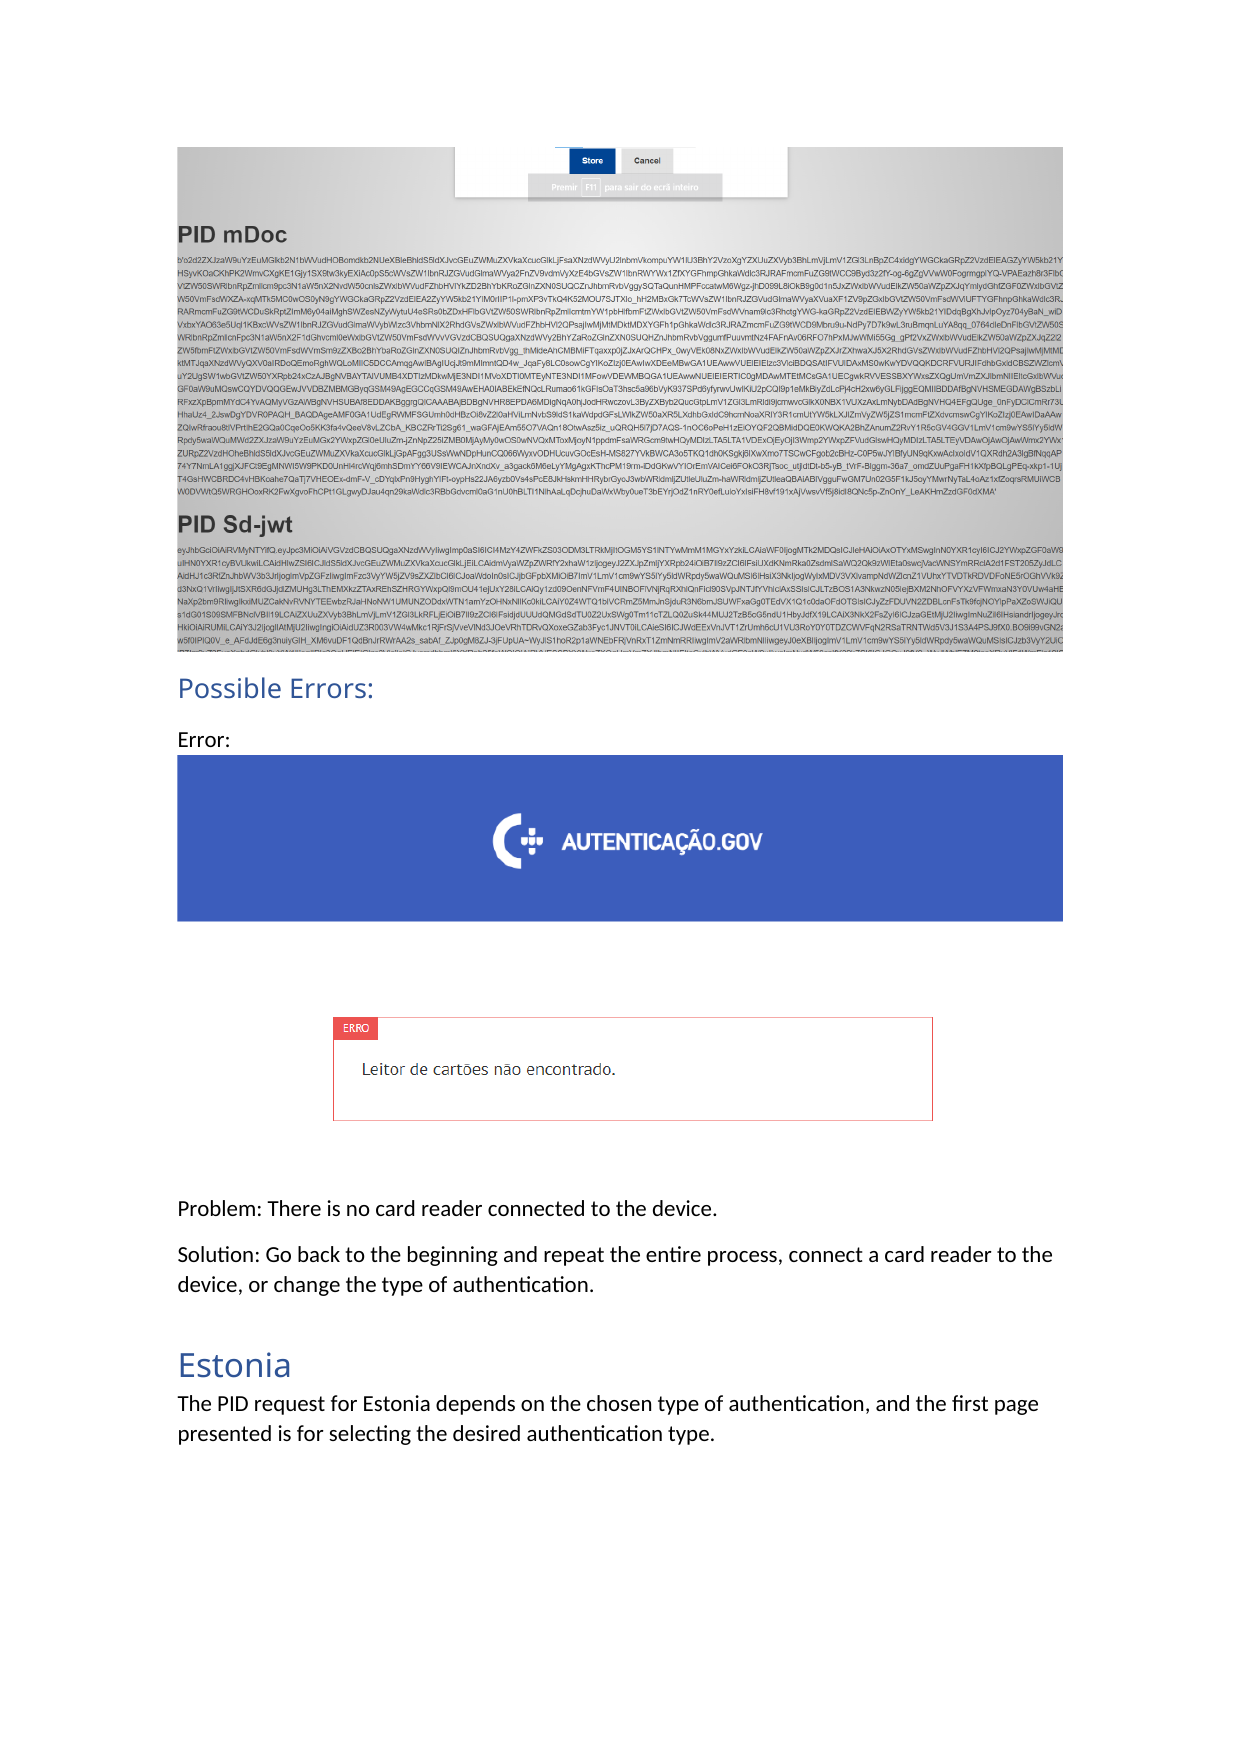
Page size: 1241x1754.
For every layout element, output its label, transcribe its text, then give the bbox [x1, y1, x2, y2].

text Possible Errors: [177, 670, 1063, 707]
text The PID request for Estonia depends on the chosen type of authentication, and the first page presented is for selecting the desired authentication type. [177, 1389, 1063, 1447]
subtitle Estonia [177, 1341, 1063, 1387]
picture [177, 147, 1063, 652]
text Solution: Go back to the beginning and repeat the entire process, connect a card reader to the device, or change the type of authentication. [177, 1240, 1063, 1298]
text Problem: There is no card reader connected to the device. [177, 1194, 1063, 1222]
picture [177, 755, 1063, 1176]
text Error: [177, 725, 1063, 755]
